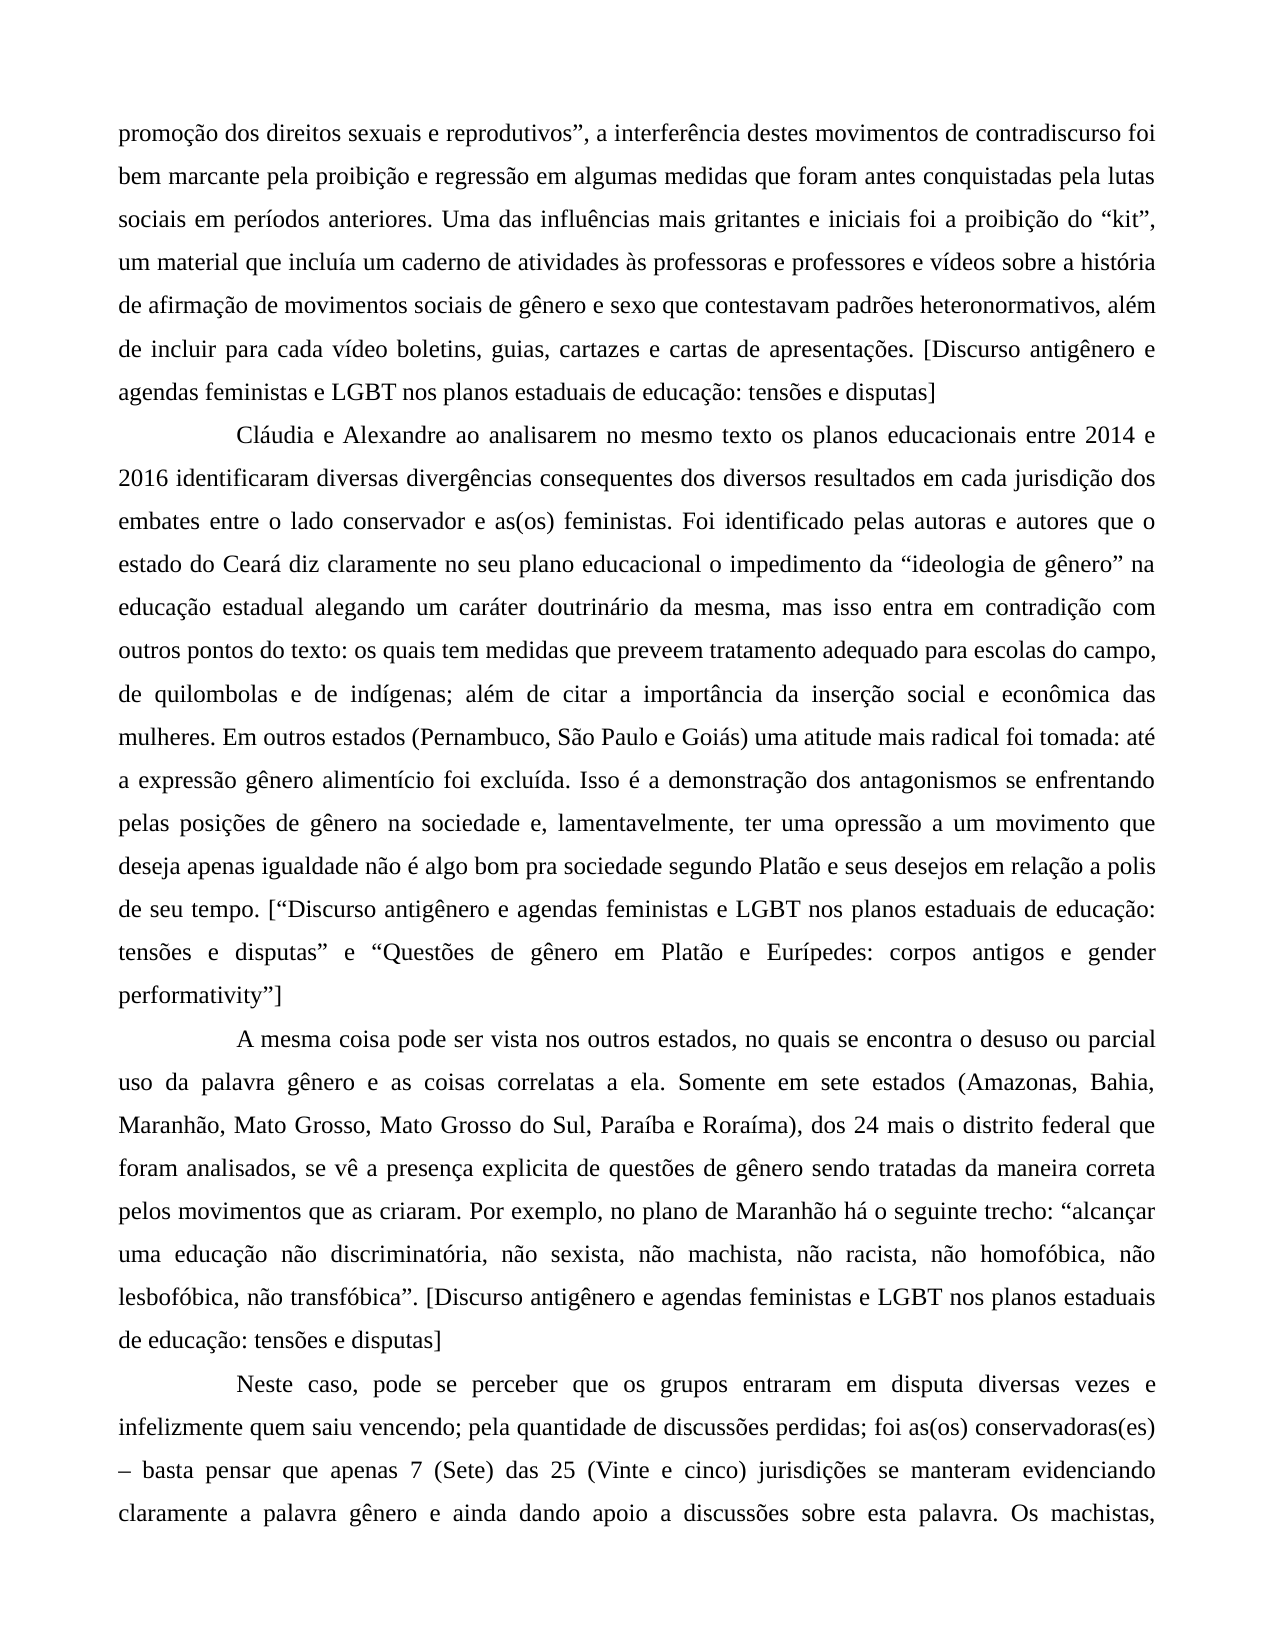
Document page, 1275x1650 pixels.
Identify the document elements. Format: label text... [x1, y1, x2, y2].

text A mesma coisa pode ser vista nos outros estados, no quais se encontra o desuso ou parcial uso da palavra gênero e as coisas correlatas a ela. Somente em sete estados (Amazonas, Bahia, Maranhão, Mato Grosso, Mato Grosso do Sul, Paraíba e Roraíma), dos 24 mais o distrito federal que foram analisados, se vê a presença explicita de questões de gênero sendo tratadas da maneira correta pelos movimentos que as criaram. Por exemplo, no plano de Maranhão há o seguinte trecho: “alcançar uma educação não discriminatória, não sexista, não machista, não racista, não homofóbica, não lesbofóbica, não transfóbica”. [Discurso antigênero e agendas feministas e LGBT nos planos estaduais de educação: tensões e disputas] [118, 1024, 1157, 1354]
text Neste caso, pode se perceber que os grupos entraram em disputa diversas vezes e infelizmente quem saiu vencendo; pela quantidade de discussões perdidas; foi as(os) conservadoras(es) – basta pensar que apenas 7 (Sete) das 25 (Vinte e cinco) jurisdições se manteram evidenciando claramente a palavra gênero e ainda dando apoio a discussões sobre esta palavra. Os machistas, [118, 1369, 1157, 1527]
text Cláudia e Alexandre ao analisarem no mesmo texto os planos educacionais entre 2014 e 2016 identificaram diversas divergências consequentes dos diversos resultados em cada jurisdição dos embates entre o lado conservador e as(os) feministas. Foi identificado pelas autoras e autores que o estado do Ceará diz claramente no seu plano educacional o impedimento da “ideologia de gênero” na educação estadual alegando um caráter doutrinário da mesma, mas isso entra em contradição com outros pontos do texto: os quais tem medidas que preveem tratamento adequado para escolas do campo, de quilombolas e de indígenas; além de citar a importância da inserção social e econômica das mulheres. Em outros estados (Pernambuco, São Paulo e Goiás) uma atitude mais radical foi tomada: até a expressão gênero alimentício foi excluída. Isso é a demonstração dos antagonismos se enfrentando pelas posições de gênero na sociedade e, lamentavelmente, ter uma opressão a um movimento que deseja apenas igualdade não é algo bom pra sociedade segundo Platão e seus desejos em relação a polis de seu tempo. [“Discurso antigênero e agendas feministas e LGBT nos planos estaduais de educação: tensões e disputas” e “Questões de gênero em Platão e Eurípedes: corpos antigos e gender performativity”] [118, 420, 1157, 1009]
text promoção dos direitos sexuais e reprodutivos”, a interferência destes movimentos de contradiscurso foi bem marcante pela proibição e regressão em algumas medidas que foram antes conquistadas pela lutas sociais em períodos anteriores. Uma das influências mais gritantes e iniciais foi a proibição do “kit”, um material que incluía um caderno de atividades às professoras e professores e vídeos sobre a história de afirmação de movimentos sociais de gênero e sexo que contestavam padrões heteronormativos, além de incluir para cada vídeo boletins, guias, cartazes e cartas de apresentações. [Discurso antigênero e agendas feministas e LGBT nos planos estaduais de educação: tensões e disputas] [118, 118, 1157, 406]
